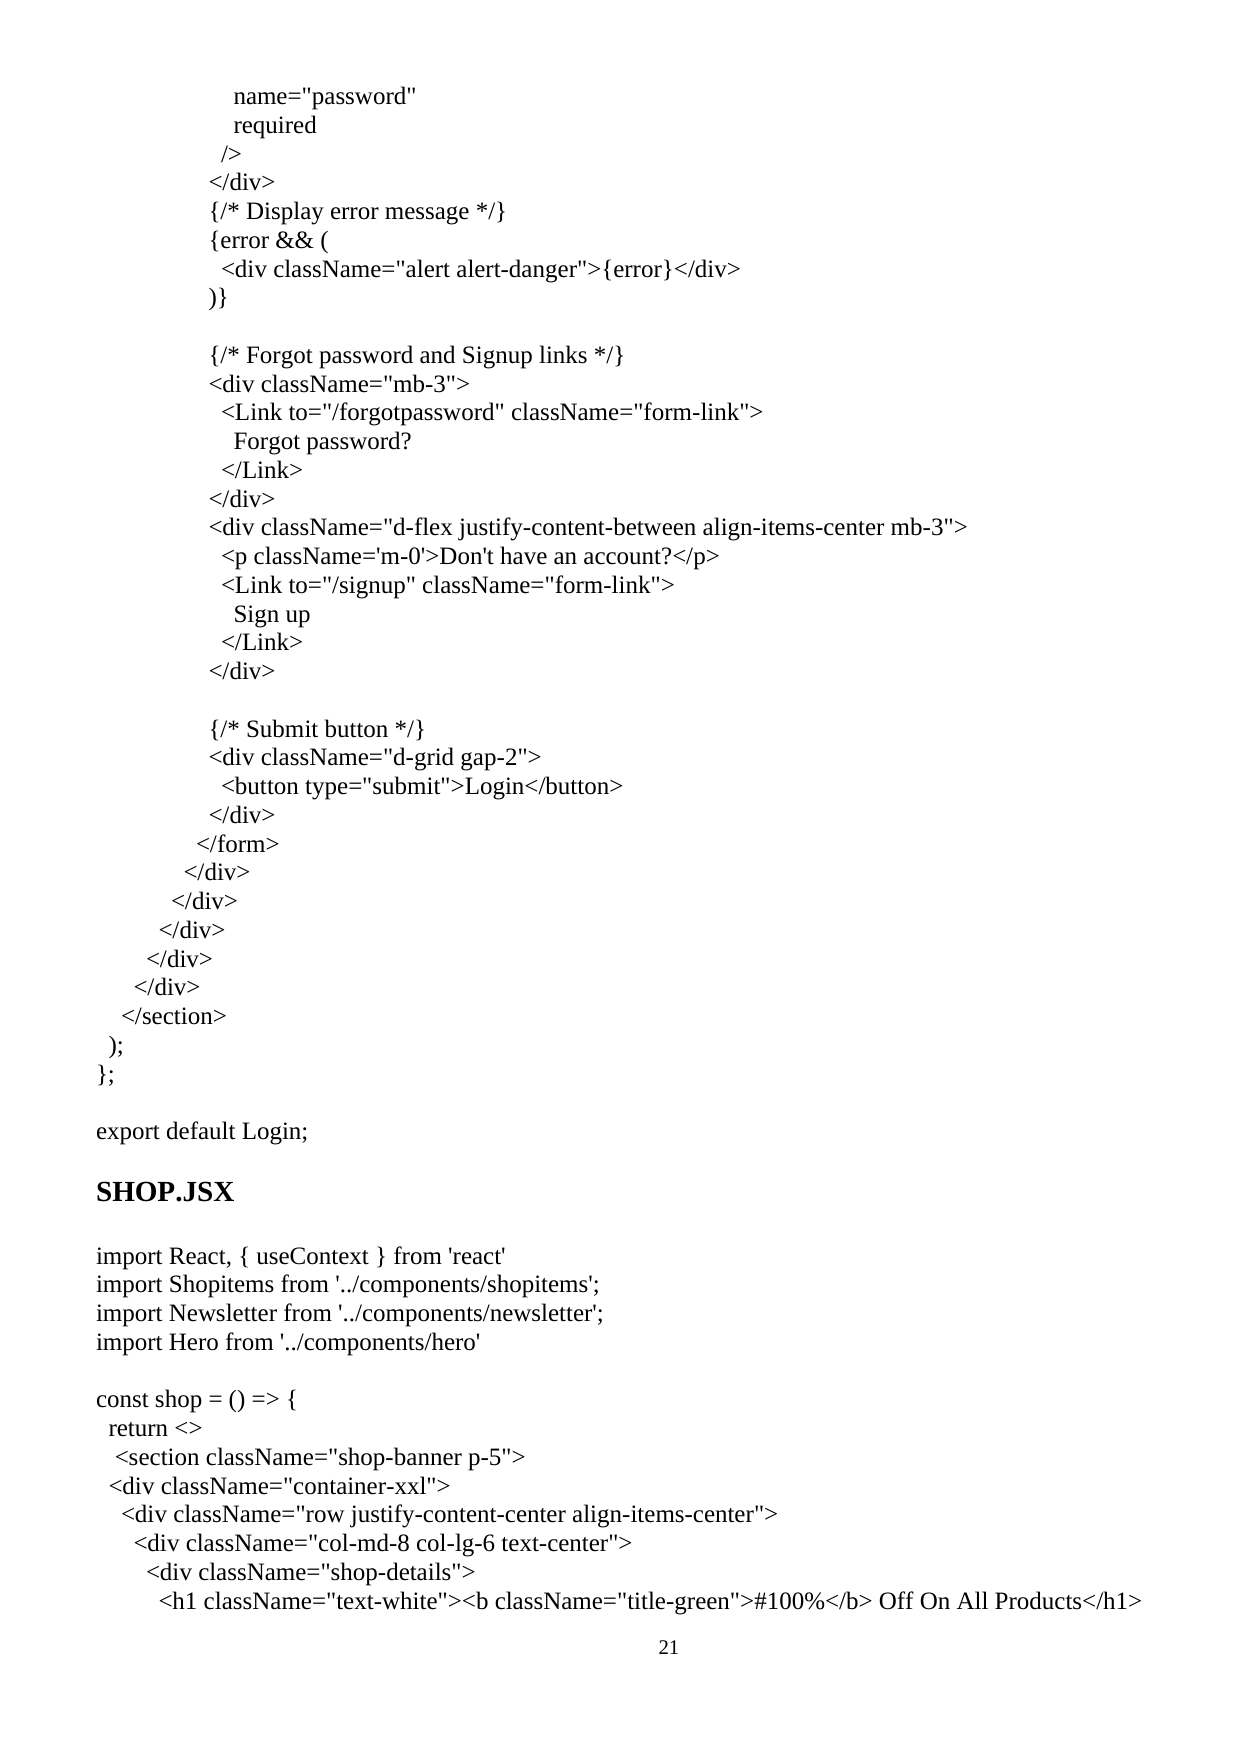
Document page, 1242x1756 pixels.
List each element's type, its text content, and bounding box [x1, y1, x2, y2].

text import Newsletter from '../components/newsletter'; [96, 1298, 1152, 1327]
text {/* Display error message */} [96, 196, 1152, 225]
text </div> [96, 944, 1152, 972]
text ); [96, 1030, 1152, 1059]
text </div> [96, 656, 1152, 685]
text return <> [96, 1413, 1152, 1442]
text <Link to="/forgotpassword" className="form-link"> [96, 397, 1152, 426]
text import Hero from '../components/hero' [96, 1327, 1152, 1356]
text const shop = () => { [96, 1384, 1152, 1413]
text import Shopitems from '../components/shopitems'; [96, 1269, 1152, 1298]
text )} [96, 282, 1152, 311]
text <p className='m-0'>Don't have an account?</p> [96, 541, 1152, 570]
text </div> [96, 484, 1152, 512]
text </Link> [96, 455, 1152, 484]
text <div className="d-flex justify-content-between align-items-center mb-3"> [96, 512, 1152, 541]
text {error && ( [96, 225, 1152, 254]
text </div> [96, 800, 1152, 829]
text </div> [96, 972, 1152, 1001]
text </Link> [96, 627, 1152, 656]
text /> [96, 139, 1152, 167]
text </form> [96, 829, 1152, 857]
text SHOP.JSX [96, 1174, 1152, 1207]
text Sign up [96, 599, 1152, 627]
text name="password" [96, 81, 1152, 110]
text <section className="shop-banner p-5"> [96, 1442, 1152, 1471]
text <div className="container-xxl"> [96, 1471, 1152, 1499]
text {/* Submit button */} [96, 714, 1152, 742]
text {/* Forgot password and Signup links */} [96, 340, 1152, 369]
text <div className="d-grid gap-2"> [96, 742, 1152, 771]
text <div className="row justify-content-center align-items-center"> [96, 1499, 1152, 1528]
text </div> [96, 857, 1152, 886]
text </div> [96, 167, 1152, 196]
text </section> [96, 1001, 1152, 1030]
text <div className="alert alert-danger">{error}</div> [96, 254, 1152, 282]
text <button type="submit">Login</button> [96, 771, 1152, 800]
text <div className="col-md-8 col-lg-6 text-center"> [96, 1528, 1152, 1557]
text </div> [96, 915, 1152, 944]
text Forgot password? [96, 426, 1152, 455]
text import React, { useContext } from 'react' [96, 1241, 1152, 1269]
text <Link to="/signup" className="form-link"> [96, 570, 1152, 599]
text <h1 className="text-white"><b className="title-green">#100%</b> Off On All Products</h1> [96, 1586, 1152, 1614]
text <div className="mb-3"> [96, 369, 1152, 397]
text export default Login; [96, 1116, 1152, 1145]
text }; [96, 1059, 1152, 1087]
text </div> [96, 886, 1152, 915]
text <div className="shop-details"> [96, 1557, 1152, 1586]
text required [96, 110, 1152, 139]
